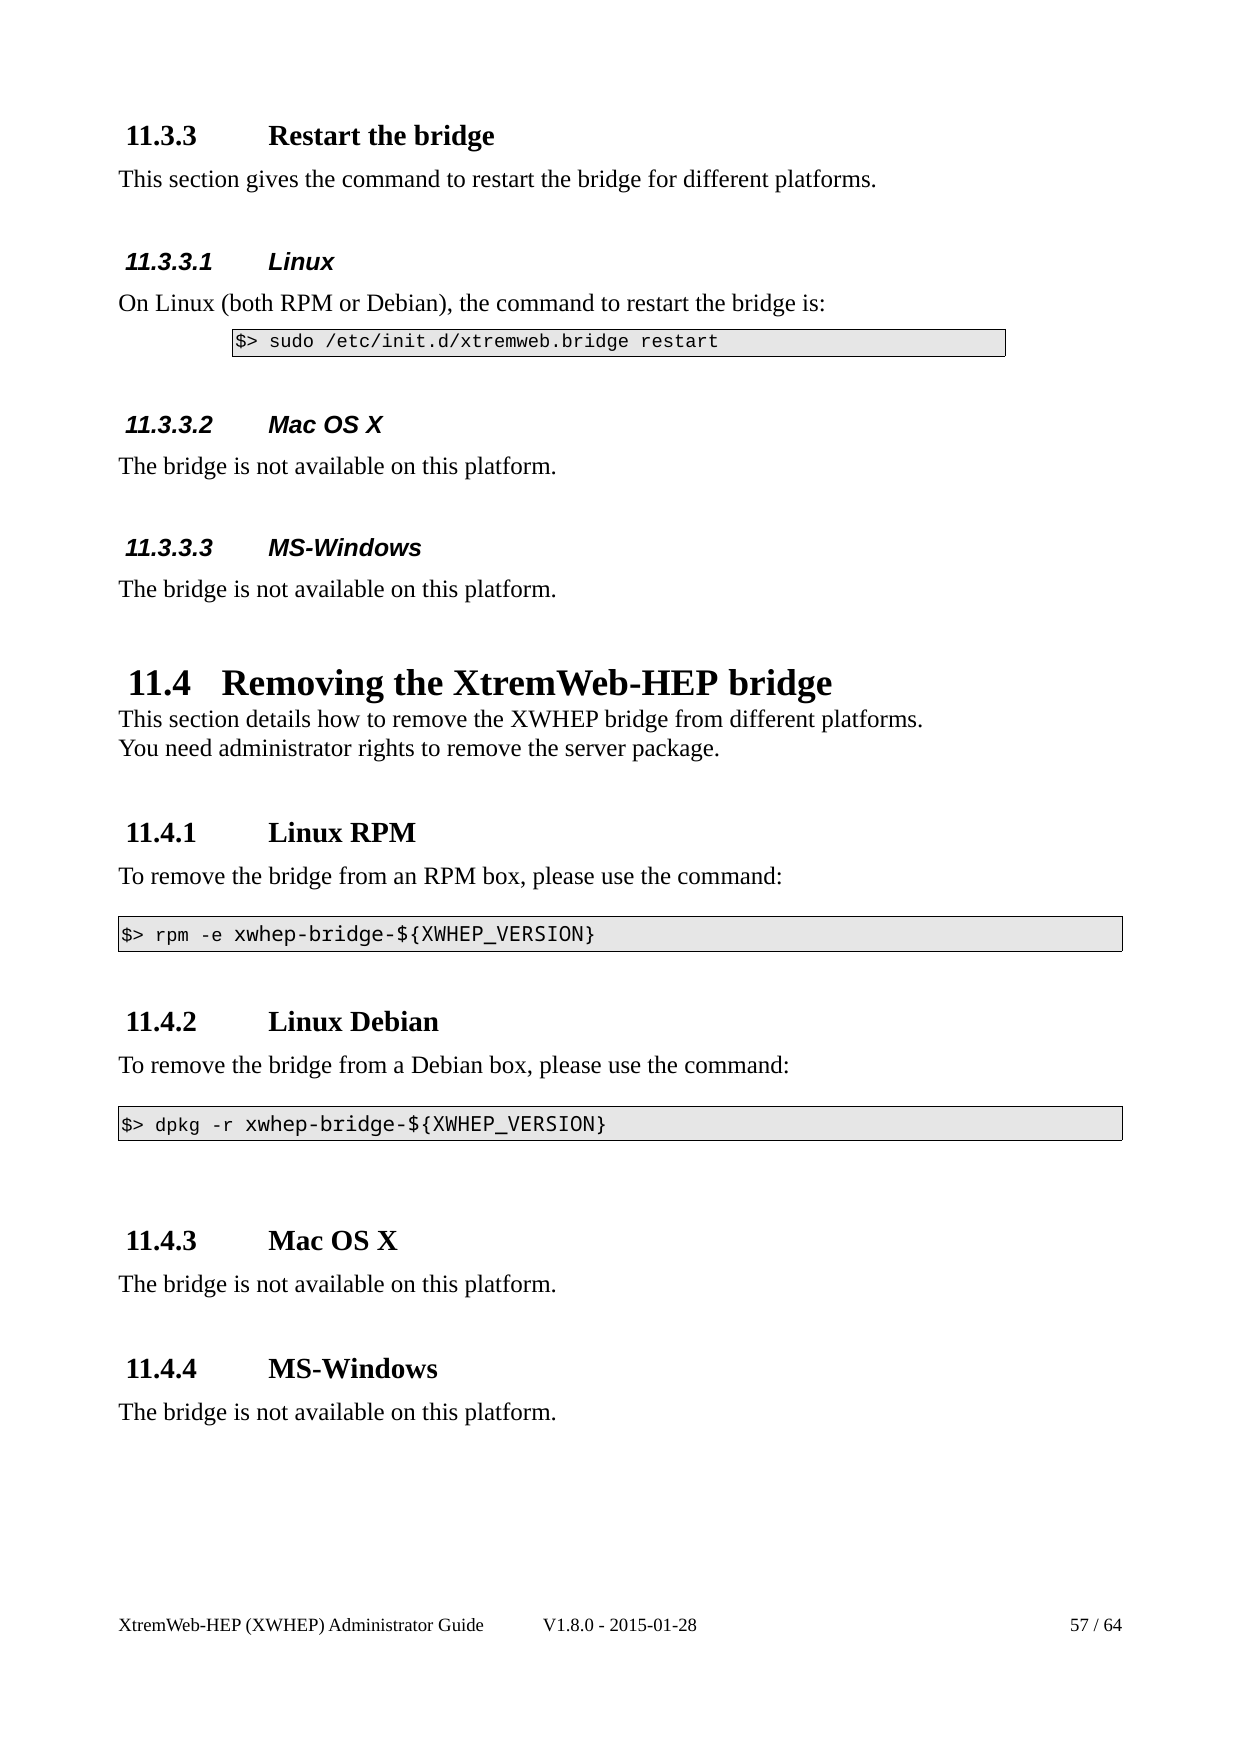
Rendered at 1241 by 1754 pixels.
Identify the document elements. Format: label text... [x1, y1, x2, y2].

text The bridge is not available on this platform. [118, 1269, 1122, 1297]
subtitle MS-Windows [118, 1351, 1122, 1385]
text The bridge is not available on this platform. [118, 1397, 1122, 1426]
text This section gives the command to restart the bridge for different platforms. [118, 164, 1122, 193]
subtitle MS-Windows [118, 533, 1122, 562]
subtitle Linux RPM [118, 815, 1122, 849]
text $> rpm -e xwhep-bridge-${XWHEP_VERSION} [119, 917, 1122, 951]
subtitle Restart the bridge [118, 118, 1122, 152]
subtitle Mac OS X [118, 410, 1122, 438]
text To remove the bridge from a Debian box, please use the command: [118, 1051, 1122, 1079]
text To remove the bridge from an RPM box, please use the command: [118, 861, 1122, 890]
text On Linux (both RPM or Debian), the command to restart the bridge is: [118, 288, 1122, 316]
text $> dpkg -r xwhep-bridge-${XWHEP_VERSION} [119, 1107, 1122, 1140]
subtitle Linux Debian [118, 1004, 1122, 1038]
text The bridge is not available on this platform. [118, 574, 1122, 603]
subtitle Linux [118, 247, 1122, 275]
text $> sudo /etc/init.d/xtremweb.bridge restart [233, 330, 1005, 356]
text The bridge is not available on this platform. [118, 451, 1122, 480]
subtitle Mac OS X [118, 1223, 1122, 1256]
subtitle Removing the XtremWeb-HEP bridge [118, 661, 1122, 704]
text This section details how to remove the XWHEP bridge from different platforms. [118, 704, 1122, 733]
text You need administrator rights to remove the server package. [118, 733, 1122, 761]
